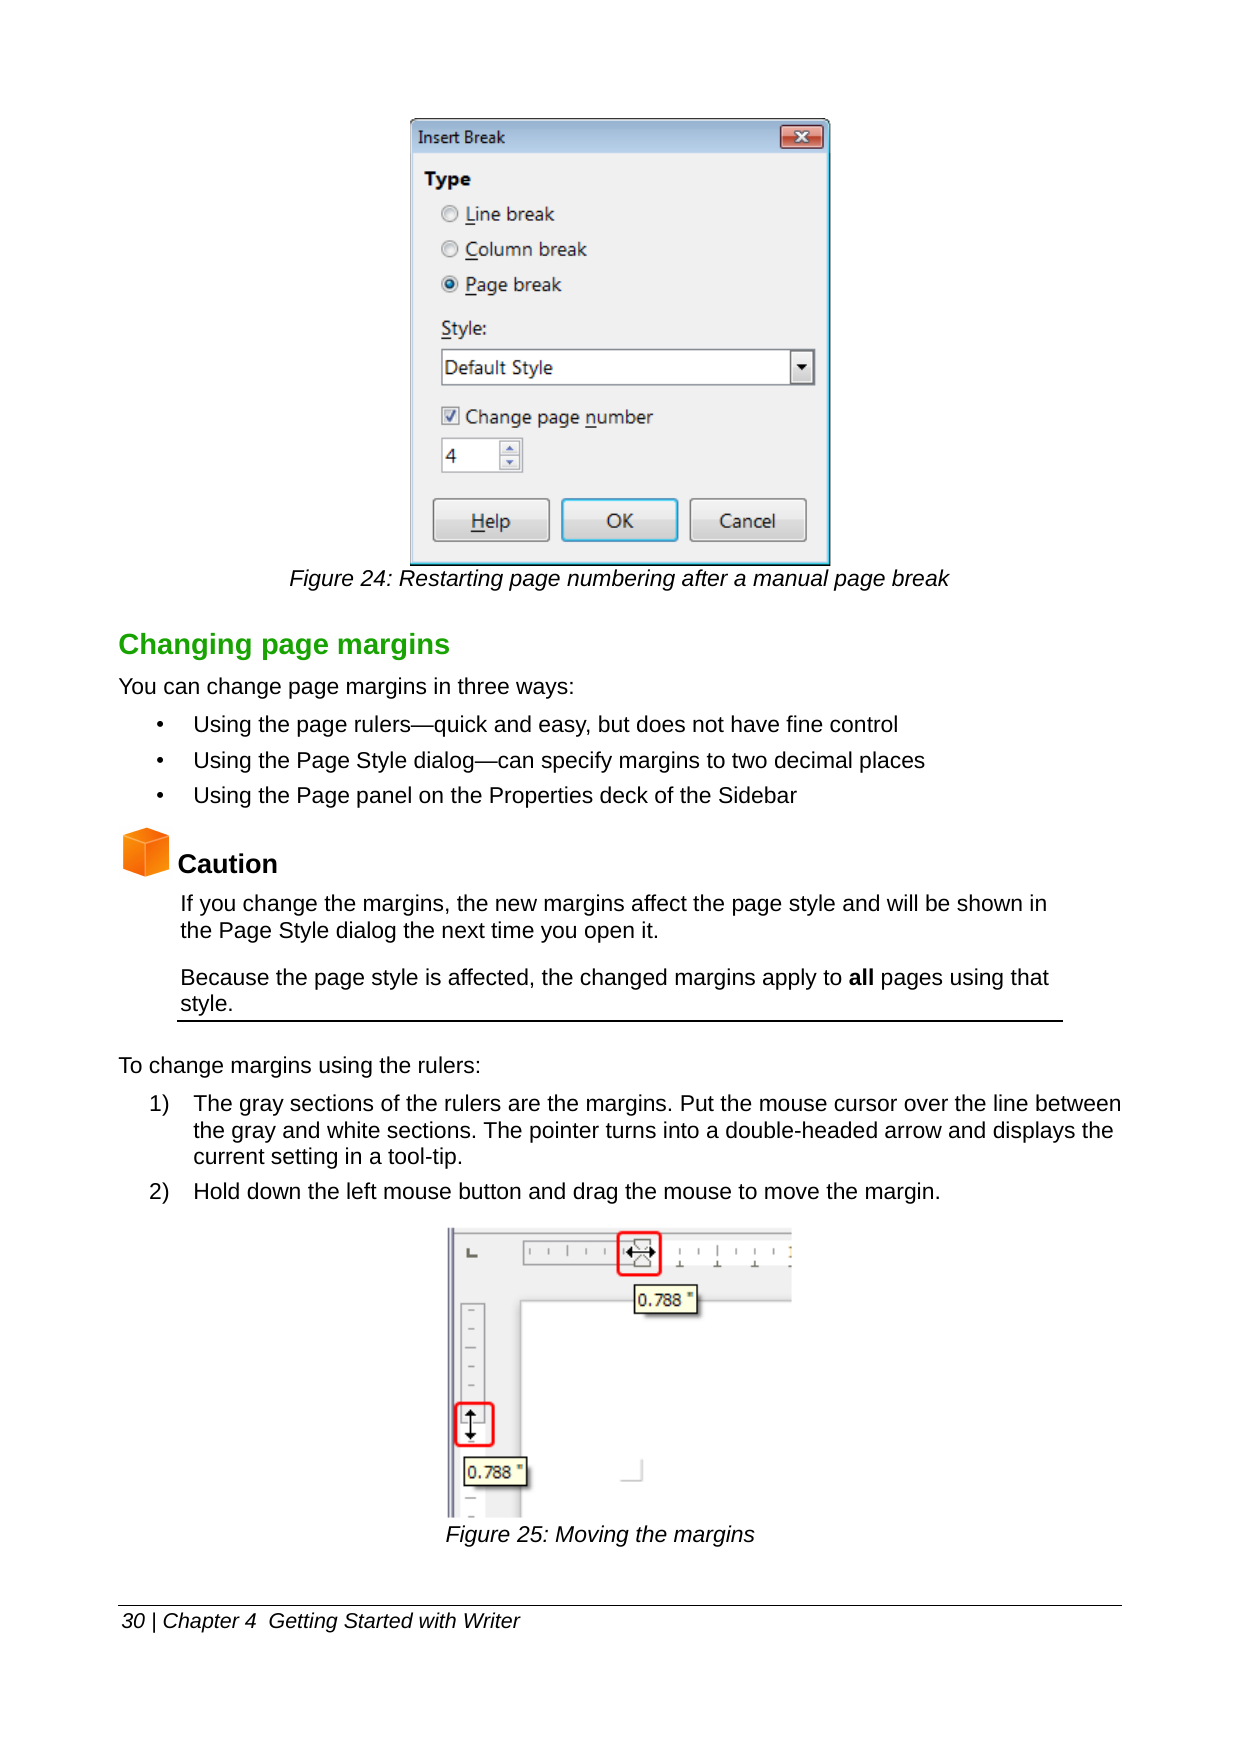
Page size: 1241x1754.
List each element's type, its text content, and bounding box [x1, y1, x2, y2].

text You can change page margins in three ways: [118, 673, 1122, 699]
list Hold down the left mouse button and drag the mouse to move the margin. [169, 1178, 1122, 1204]
text Figure 24: Restarting page numbering after a manual page break [268, 565, 972, 592]
text Figure 25: Moving the margins [445, 1521, 795, 1547]
text Because the page style is affected, the changed margins apply to all pages using that style. [177, 961, 1063, 1020]
list The gray sections of the rulers are the margins. Put the mouse cursor over the line between the gray and white sections. The pointer turns into a double-headed arrow and displays the current setting in a tool-tip. [169, 1090, 1122, 1169]
picture [445, 1225, 795, 1521]
text If you change the margins, the new margins affect the page style and will be shown in the Page Style dialog the next time you open it. [177, 887, 1063, 943]
list Using the page rulers—quick and easy, but does not have fine control [156, 711, 1122, 738]
list Using the Page Style dialog—can specify margins to two decimal places [156, 747, 1122, 773]
text To change margins using the rulers: [118, 1052, 1122, 1078]
subtitle Caution [118, 824, 1122, 880]
subtitle Changing page margins [118, 627, 1122, 661]
picture [119, 825, 173, 879]
list Using the Page panel on the Properties deck of the Sidebar [156, 782, 1122, 808]
picture [410, 118, 831, 566]
